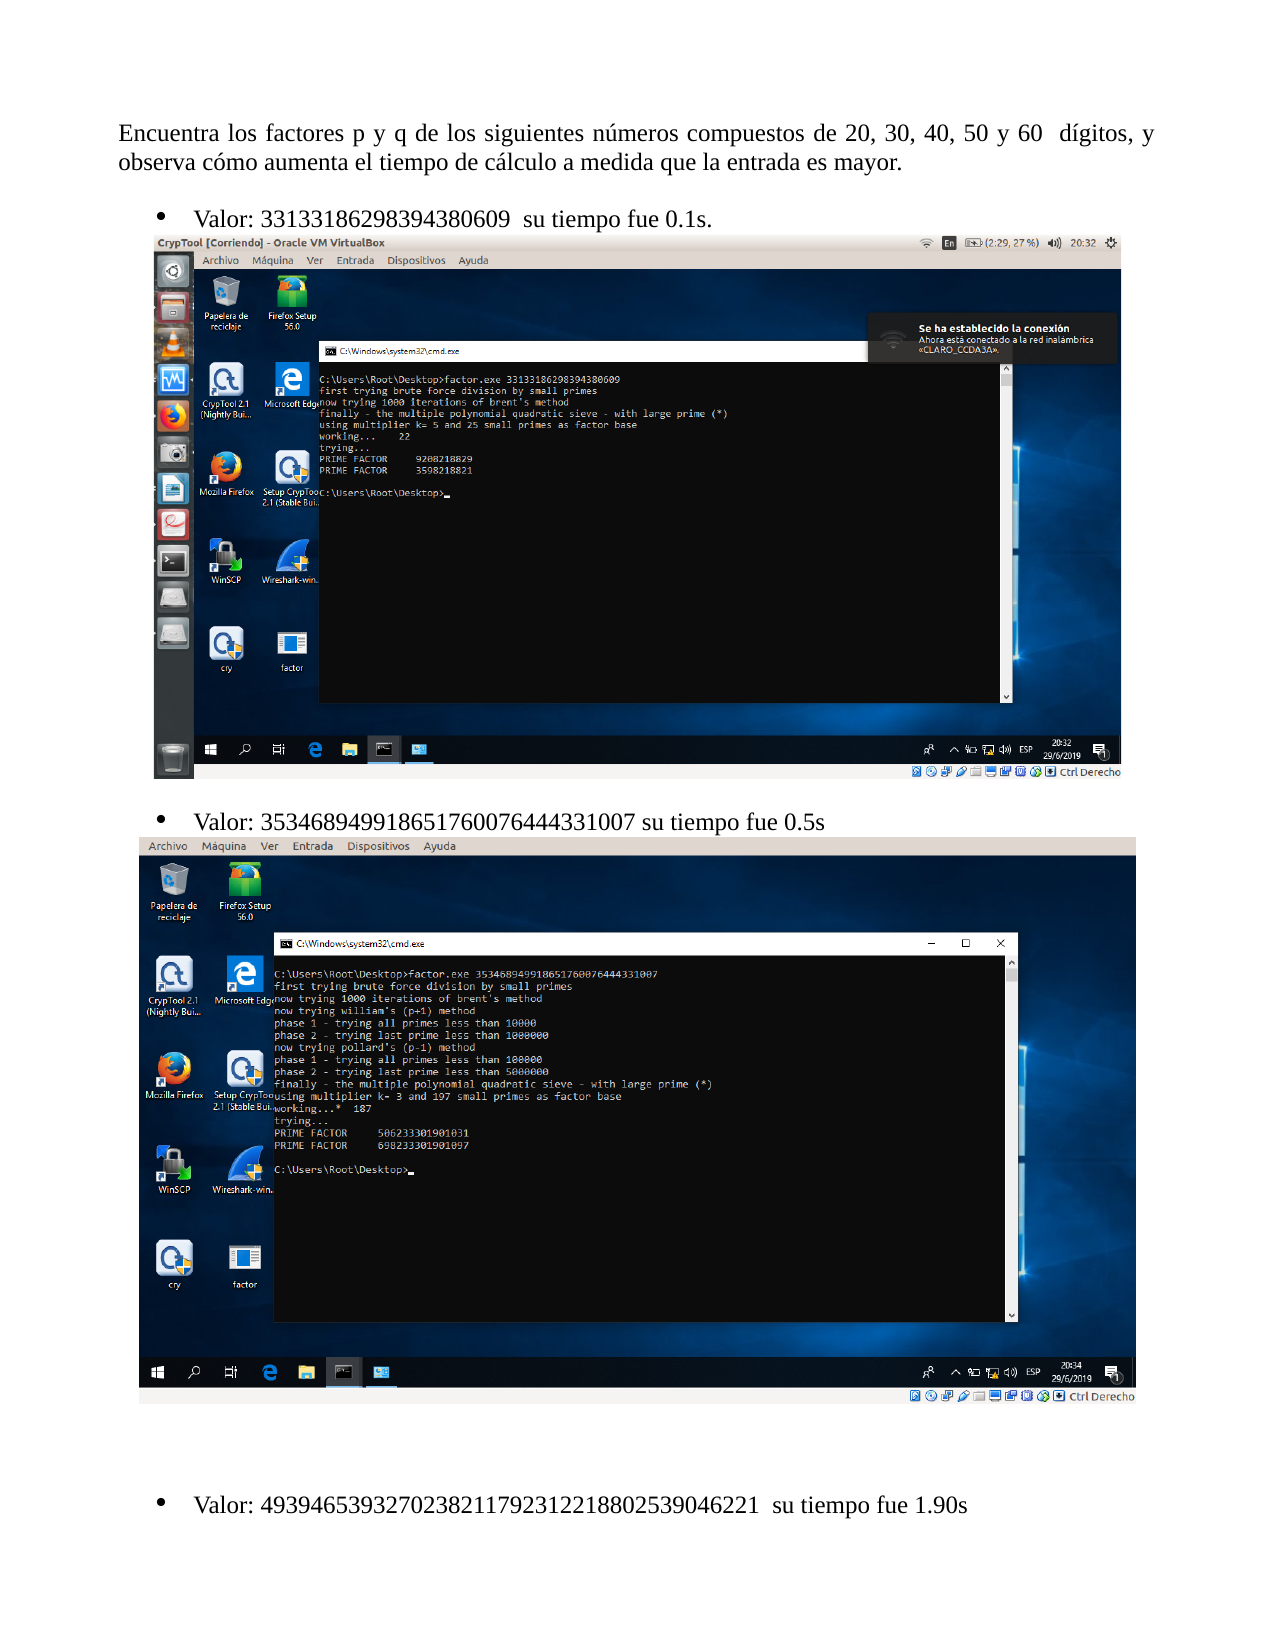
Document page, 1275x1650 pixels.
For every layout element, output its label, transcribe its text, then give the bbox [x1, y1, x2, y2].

list Valor: 353468949918651760076444331007 su tiempo fue 0.5s [156, 807, 1157, 837]
text Encuentra los factores p y q de los siguientes números compuestos de 20, 30, 40, 50 y 60 dígitos, y observa cómo aumenta el tiempo de cálculo a medida que la entrada es mayor. [118, 118, 1157, 176]
list Valor: 33133186298394380609 su tiempo fue 0.1s. [156, 204, 1157, 234]
picture [153, 234, 1122, 779]
picture [139, 837, 1136, 1404]
list Valor: 4939465393270238211792312218802539046221 su tiempo fue 1.90s [156, 1490, 1157, 1520]
